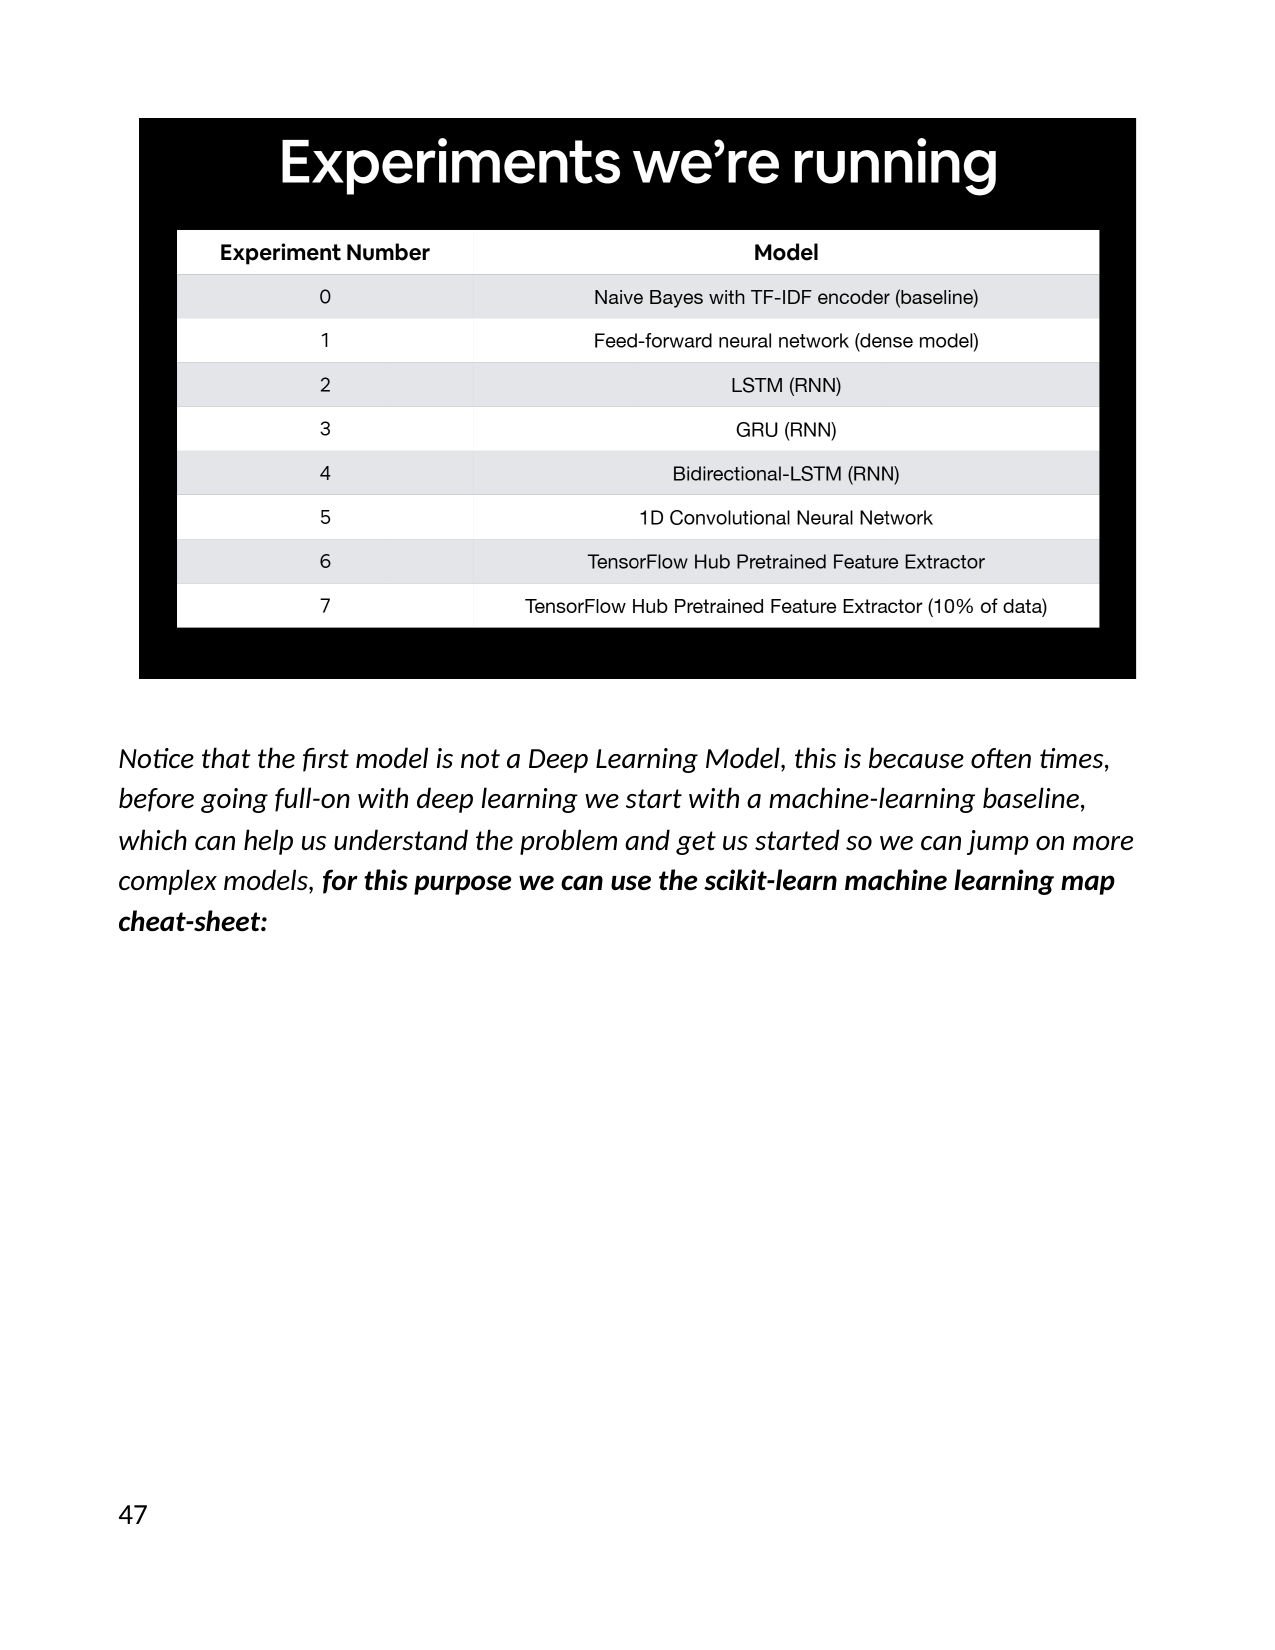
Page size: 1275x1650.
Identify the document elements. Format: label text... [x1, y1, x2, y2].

text Notice that the first model is not a Deep Learning Model, this is because often times, before going full-on with deep learning we start with a machine-learning baseline, which can help us understand the problem and get us started so we can jump on more complex models, for this purpose we can use the scikit-learn machine learning map cheat-sheet: [118, 740, 1157, 939]
picture [139, 118, 1137, 679]
